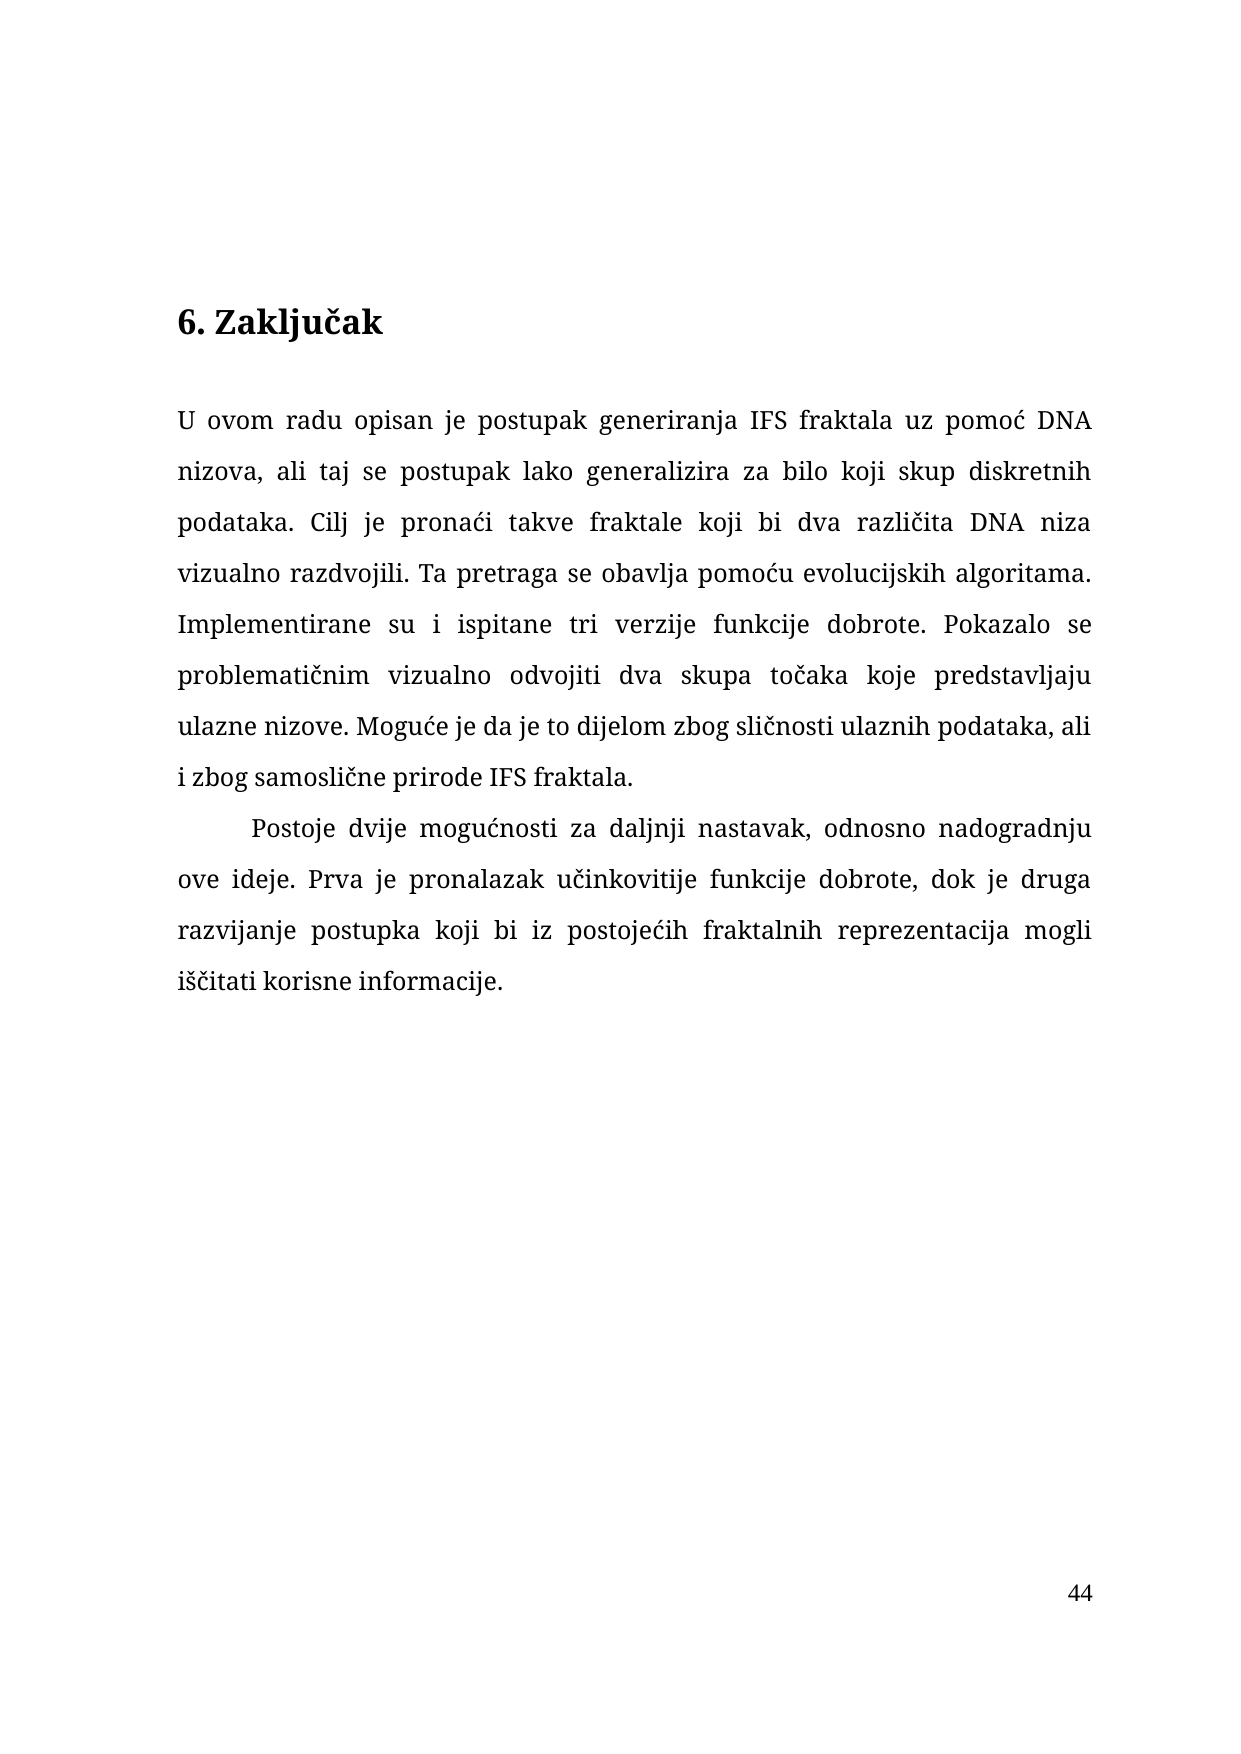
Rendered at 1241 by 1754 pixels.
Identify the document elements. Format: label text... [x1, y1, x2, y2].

subtitle 6. Zaključak [177, 299, 1093, 344]
text Postoje dvije mogućnosti za daljnji nastavak, odnosno nadogradnju ove ideje. Prva je pronalazak učinkovitije funkcije dobrote, dok je druga razvijanje postupka koji bi iz postojećih fraktalnih reprezentacija mogli iščitati korisne informacije. [177, 811, 1093, 998]
text U ovom radu opisan je postupak generiranja IFS fraktala uz pomoć DNA nizova, ali taj se postupak lako generalizira za bilo koji skup diskretnih podataka. Cilj je pronaći takve fraktale koji bi dva različita DNA niza vizualno razdvojili. Ta pretraga se obavlja pomoću evolucijskih algoritama. Implementirane su i ispitane tri verzije funkcije dobrote. Pokazalo se problematičnim vizualno odvojiti dva skupa točaka koje predstavljaju ulazne nizove. Moguće je da je to dijelom zbog sličnosti ulaznih podataka, ali i zbog samoslične prirode IFS fraktala. [177, 403, 1093, 794]
